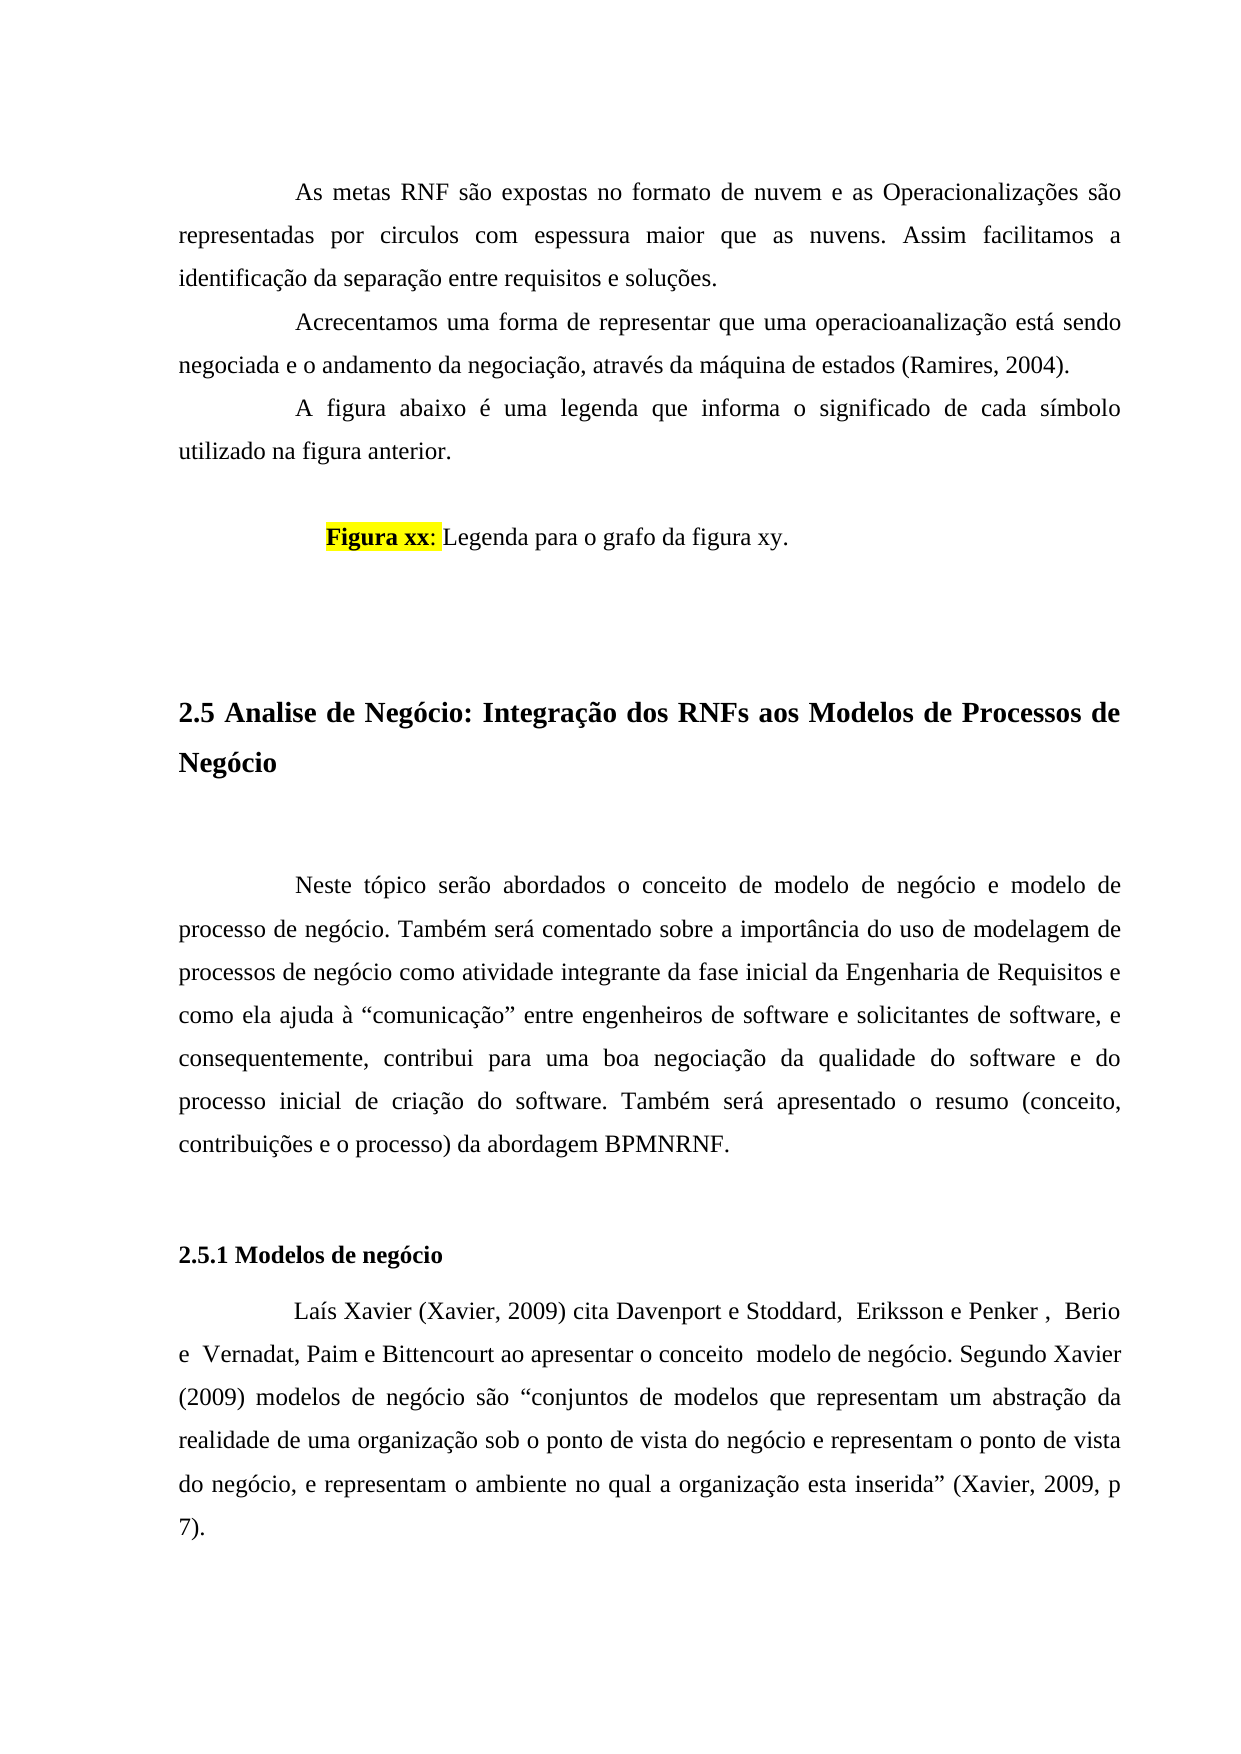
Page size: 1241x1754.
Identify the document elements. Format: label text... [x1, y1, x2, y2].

text As metas RNF são expostas no formato de nuvem e as Operacionalizações são representadas por circulos com espessura maior que as nuvens. Assim facilitamos a identificação da separação entre requisitos e soluções. [178, 177, 1122, 292]
text 2.5 Analise de Negócio: Integração dos RNFs aos Modelos de Processos de Negócio [178, 695, 1122, 778]
text Laís Xavier (Xavier, 2009) cita Davenport e Stoddard, Eriksson e Penker , Berio e Vernadat, Paim e Bittencourt ao apresentar o conceito modelo de negócio. Segundo Xavier (2009) modelos de negócio são “conjuntos de modelos que representam um abstração da realidade de uma organização sob o ponto de vista do negócio e representam o ponto de vista do negócio, e representam o ambiente no qual a organização esta inserida” (Xavier, 2009, p 7). [178, 1296, 1122, 1541]
text 2.5.1 Modelos de negócio [178, 1241, 1122, 1269]
text Figura xx: Legenda para o grafo da figura xy. [178, 522, 1122, 551]
text Acrecentamos uma forma de representar que uma operacioanalização está sendo negociada e o andamento da negociação, através da máquina de estados (Ramires, 2004). [178, 307, 1122, 378]
text A figura abaixo é uma legenda que informa o significado de cada símbolo utilizado na figura anterior. [178, 393, 1122, 465]
text Neste tópico serão abordados o conceito de modelo de negócio e modelo de processo de negócio. Também será comentado sobre a importância do uso de modelagem de processos de negócio como atividade integrante da fase inicial da Engenharia de Requisitos e como ela ajuda à “comunicação” entre engenheiros de software e solicitantes de software, e consequentemente, contribui para uma boa negociação da qualidade do software e do processo inicial de criação do software. Também será apresentado o resumo (conceito, contribuições e o processo) da abordagem BPMNRNF. [178, 871, 1122, 1158]
